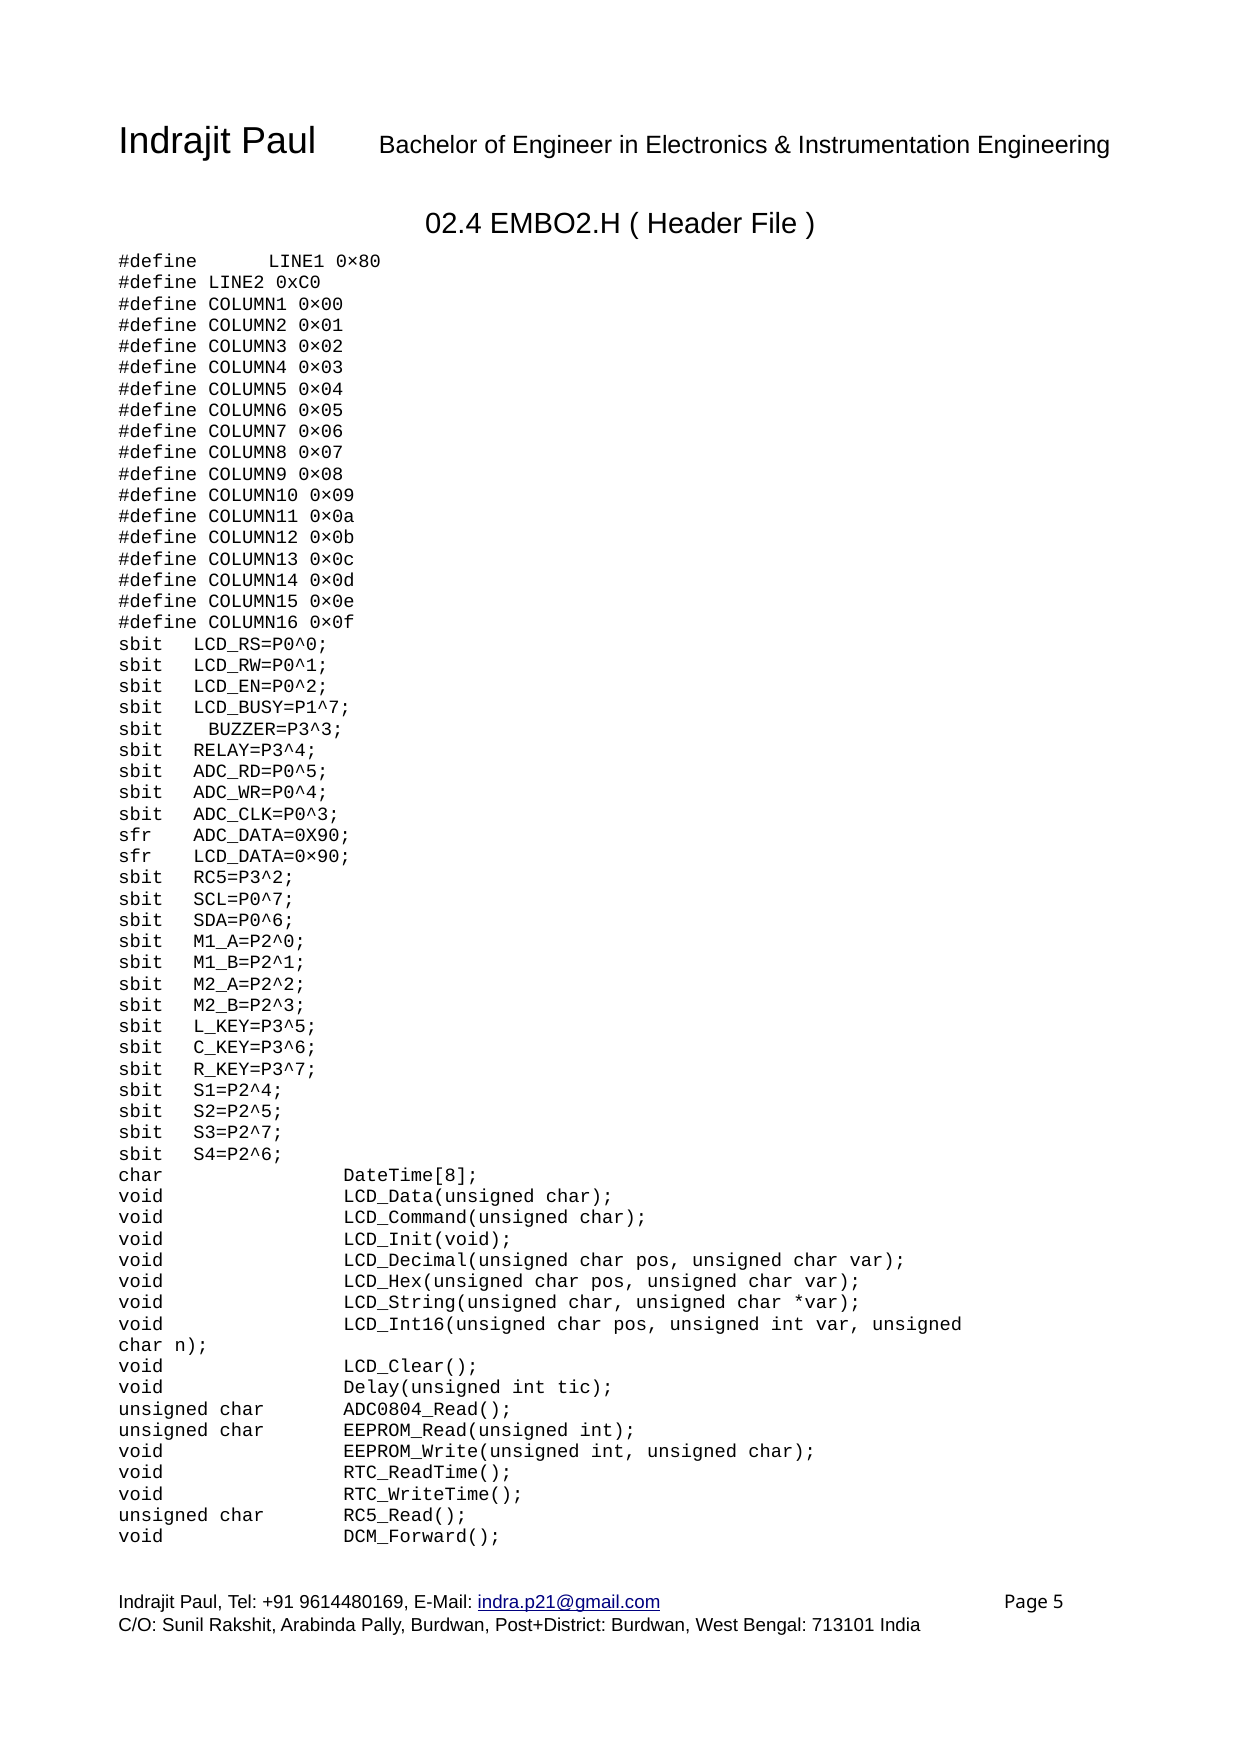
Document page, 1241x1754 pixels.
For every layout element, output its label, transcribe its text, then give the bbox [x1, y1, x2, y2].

text void LCD_String(unsigned char, unsigned char *var); [118, 1293, 1122, 1314]
text unsigned char RC5_Read(); [118, 1506, 1122, 1527]
text #define LINE2 0xC0 [118, 273, 1122, 294]
text sbit L_KEY=P3^5; [118, 1017, 1122, 1038]
text #define LINE1 0×80 [118, 252, 1122, 273]
text #define COLUMN3 0×02 [118, 337, 1122, 358]
text sbit C_KEY=P3^6; [118, 1038, 1122, 1059]
text void EEPROM_Write(unsigned int, unsigned char); [118, 1442, 1122, 1463]
text sbit ADC_CLK=P0^3; [118, 804, 1122, 826]
text unsigned char EEPROM_Read(unsigned int); [118, 1421, 1122, 1442]
text void LCD_Decimal(unsigned char pos, unsigned char var); [118, 1251, 1122, 1272]
text void RTC_ReadTime(); [118, 1463, 1122, 1484]
text sbit SCL=P0^7; [118, 889, 1122, 911]
text sbit SDA=P0^6; [118, 911, 1122, 932]
text void RTC_WriteTime(); [118, 1484, 1122, 1506]
text sbit S4=P2^6; [118, 1144, 1122, 1166]
text #define COLUMN16 0×0f [118, 613, 1122, 634]
text #define COLUMN14 0×0d [118, 571, 1122, 592]
text sbit S1=P2^4; [118, 1081, 1122, 1102]
text #define COLUMN7 0×06 [118, 422, 1122, 443]
text unsigned char ADC0804_Read(); [118, 1399, 1122, 1421]
text void LCD_Init(void); [118, 1229, 1122, 1251]
text void LCD_Command(unsigned char); [118, 1208, 1122, 1229]
text sfr ADC_DATA=0X90; [118, 826, 1122, 847]
text sbit LCD_RW=P0^1; [118, 656, 1122, 677]
text sbit ADC_WR=P0^4; [118, 783, 1122, 804]
text sbit R_KEY=P3^7; [118, 1059, 1122, 1081]
text #define COLUMN13 0×0c [118, 549, 1122, 571]
text #define COLUMN5 0×04 [118, 379, 1122, 401]
text #define COLUMN6 0×05 [118, 401, 1122, 422]
text char DateTime[8]; [118, 1166, 1122, 1187]
text #define COLUMN2 0×01 [118, 316, 1122, 337]
text sbit BUZZER=P3^3; [118, 719, 1122, 741]
text sbit S2=P2^5; [118, 1102, 1122, 1123]
text sbit LCD_EN=P0^2; [118, 677, 1122, 698]
text #define COLUMN9 0×08 [118, 464, 1122, 486]
text sbit M2_B=P2^3; [118, 996, 1122, 1017]
text sbit RC5=P3^2; [118, 868, 1122, 889]
text sfr LCD_DATA=0×90; [118, 847, 1122, 868]
text void LCD_Hex(unsigned char pos, unsigned char var); [118, 1272, 1122, 1293]
text sbit LCD_BUSY=P1^7; [118, 698, 1122, 719]
text sbit S3=P2^7; [118, 1123, 1122, 1144]
text #define COLUMN12 0×0b [118, 528, 1122, 549]
text void LCD_Clear(); [118, 1357, 1122, 1378]
text #define COLUMN11 0×0a [118, 507, 1122, 528]
text #define COLUMN15 0×0e [118, 592, 1122, 613]
text sbit M2_A=P2^2; [118, 974, 1122, 996]
text sbit ADC_RD=P0^5; [118, 762, 1122, 783]
text #define COLUMN4 0×03 [118, 358, 1122, 379]
subtitle 02.4 EMBO2.H ( Header File ) [118, 206, 1122, 239]
text #define COLUMN8 0×07 [118, 443, 1122, 464]
text sbit RELAY=P3^4; [118, 741, 1122, 762]
text sbit M1_A=P2^0; [118, 932, 1122, 953]
text void DCM_Forward(); [118, 1527, 1122, 1548]
text #define COLUMN1 0×00 [118, 294, 1122, 316]
text #define COLUMN10 0×09 [118, 486, 1122, 507]
text sbit LCD_RS=P0^0; [118, 634, 1122, 656]
text void LCD_Int16(unsigned char pos, unsigned int var, unsigned char n); [118, 1314, 1122, 1357]
text void LCD_Data(unsigned char); [118, 1187, 1122, 1208]
text void Delay(unsigned int tic); [118, 1378, 1122, 1399]
text sbit M1_B=P2^1; [118, 953, 1122, 974]
